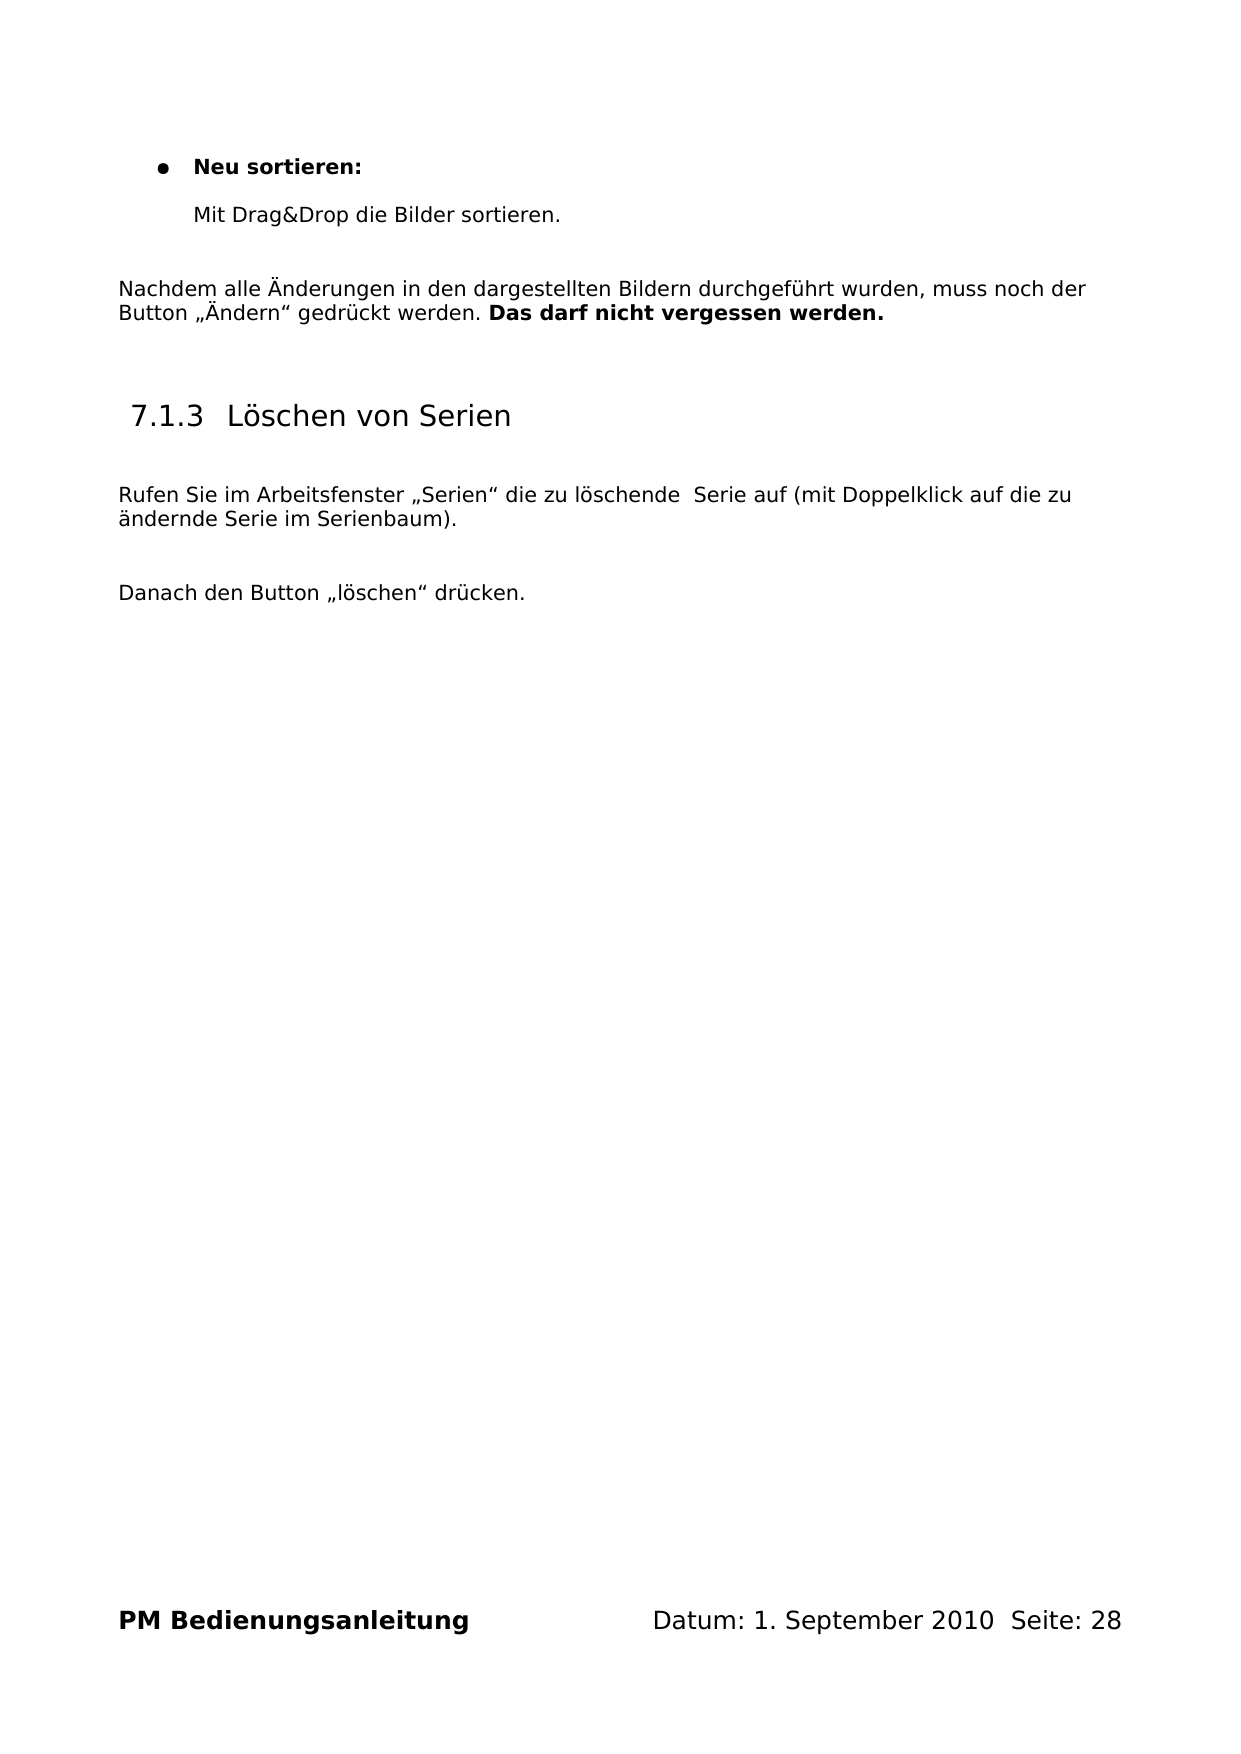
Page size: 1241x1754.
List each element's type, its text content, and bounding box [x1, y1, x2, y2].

list Neu sortieren: Mit Drag&Drop die Bilder sortieren. [156, 155, 1122, 228]
list [156, 118, 1122, 142]
text Nachdem alle Änderungen in den dargestellten Bildern durchgeführt wurden, muss noch der Button „Ändern“ gedrückt werden. Das darf nicht vergessen werden. [118, 277, 1122, 326]
text Danach den Button „löschen“ drücken. [118, 581, 1122, 605]
subtitle Löschen von Serien [130, 400, 1122, 434]
text Rufen Sie im Arbeitsfenster „Serien“ die zu löschende Serie auf (mit Doppelklick auf die zu ändernde Serie im Serienbaum). [118, 483, 1122, 532]
